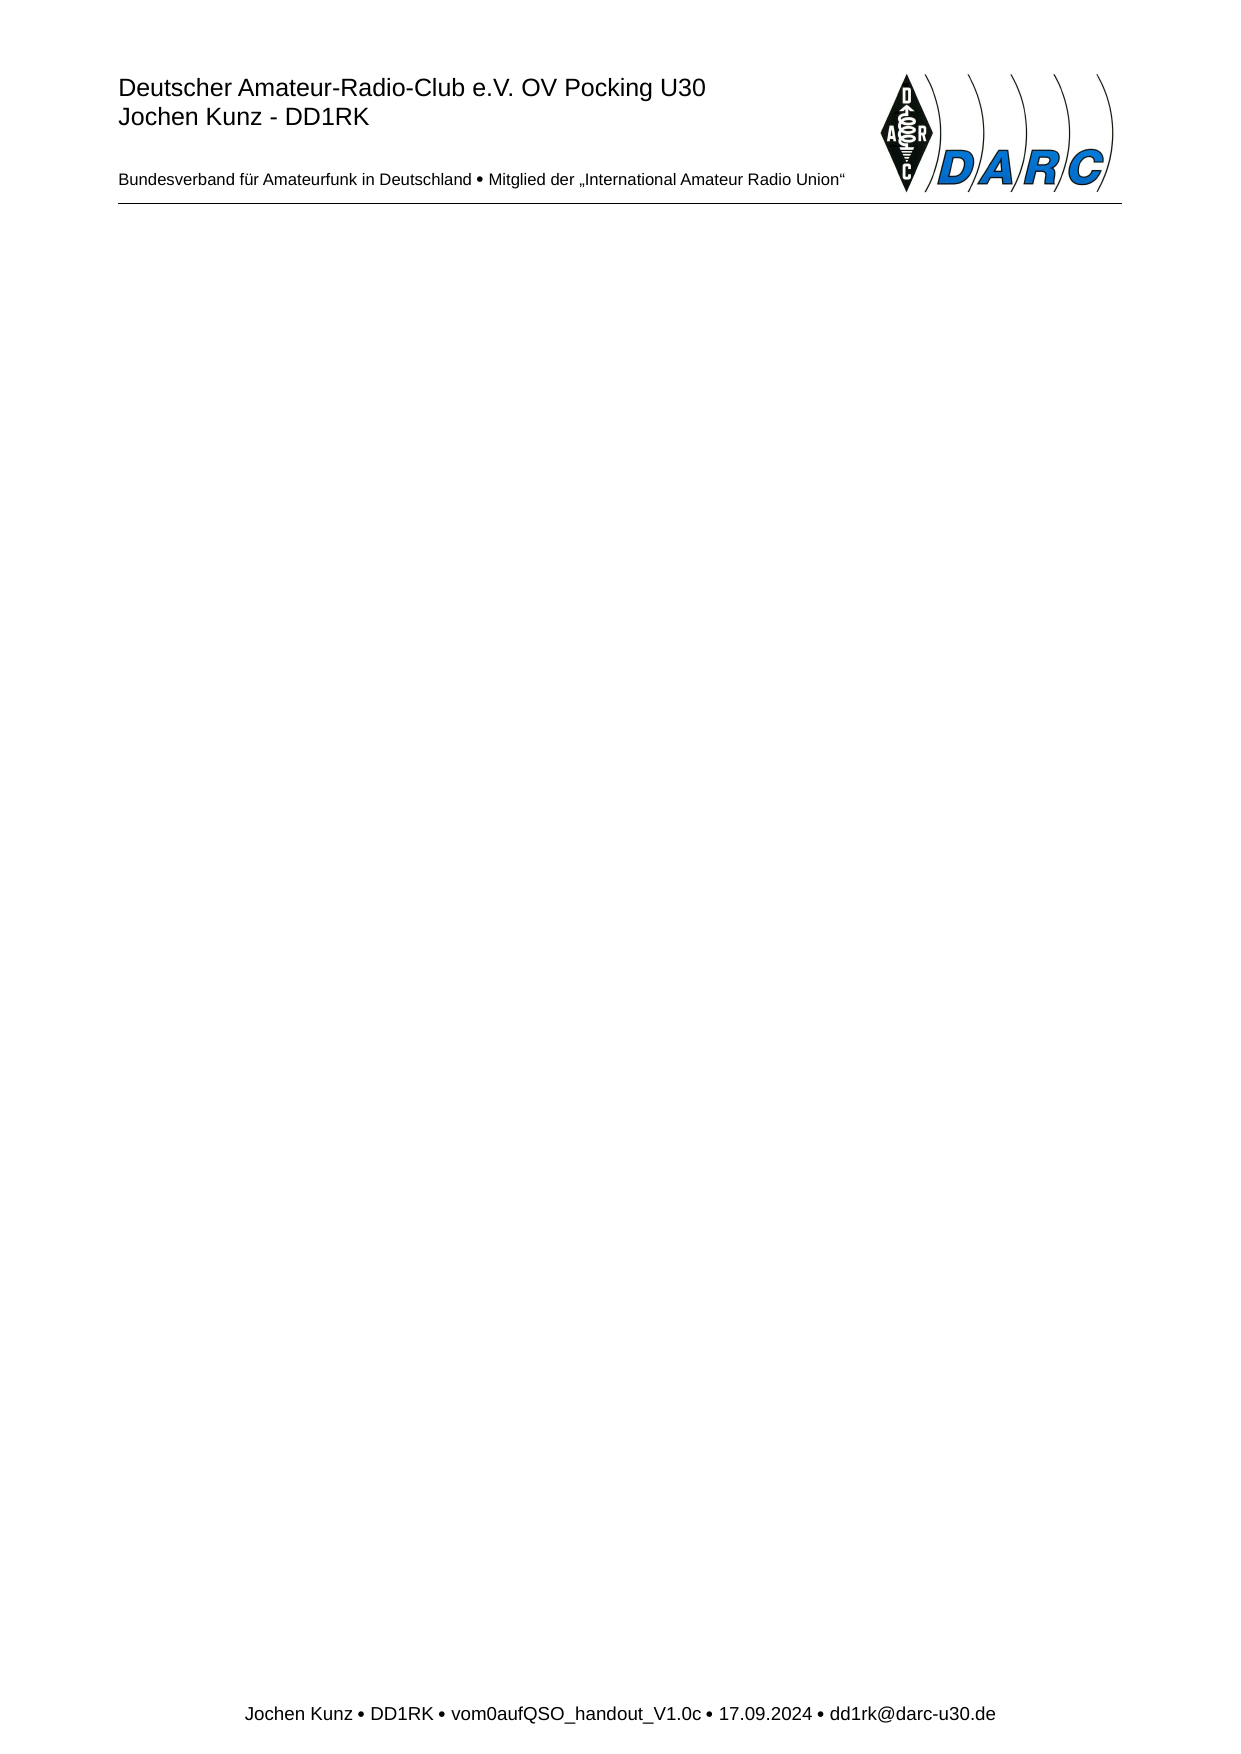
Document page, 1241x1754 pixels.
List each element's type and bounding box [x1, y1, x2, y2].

picture [879, 71, 1115, 197]
